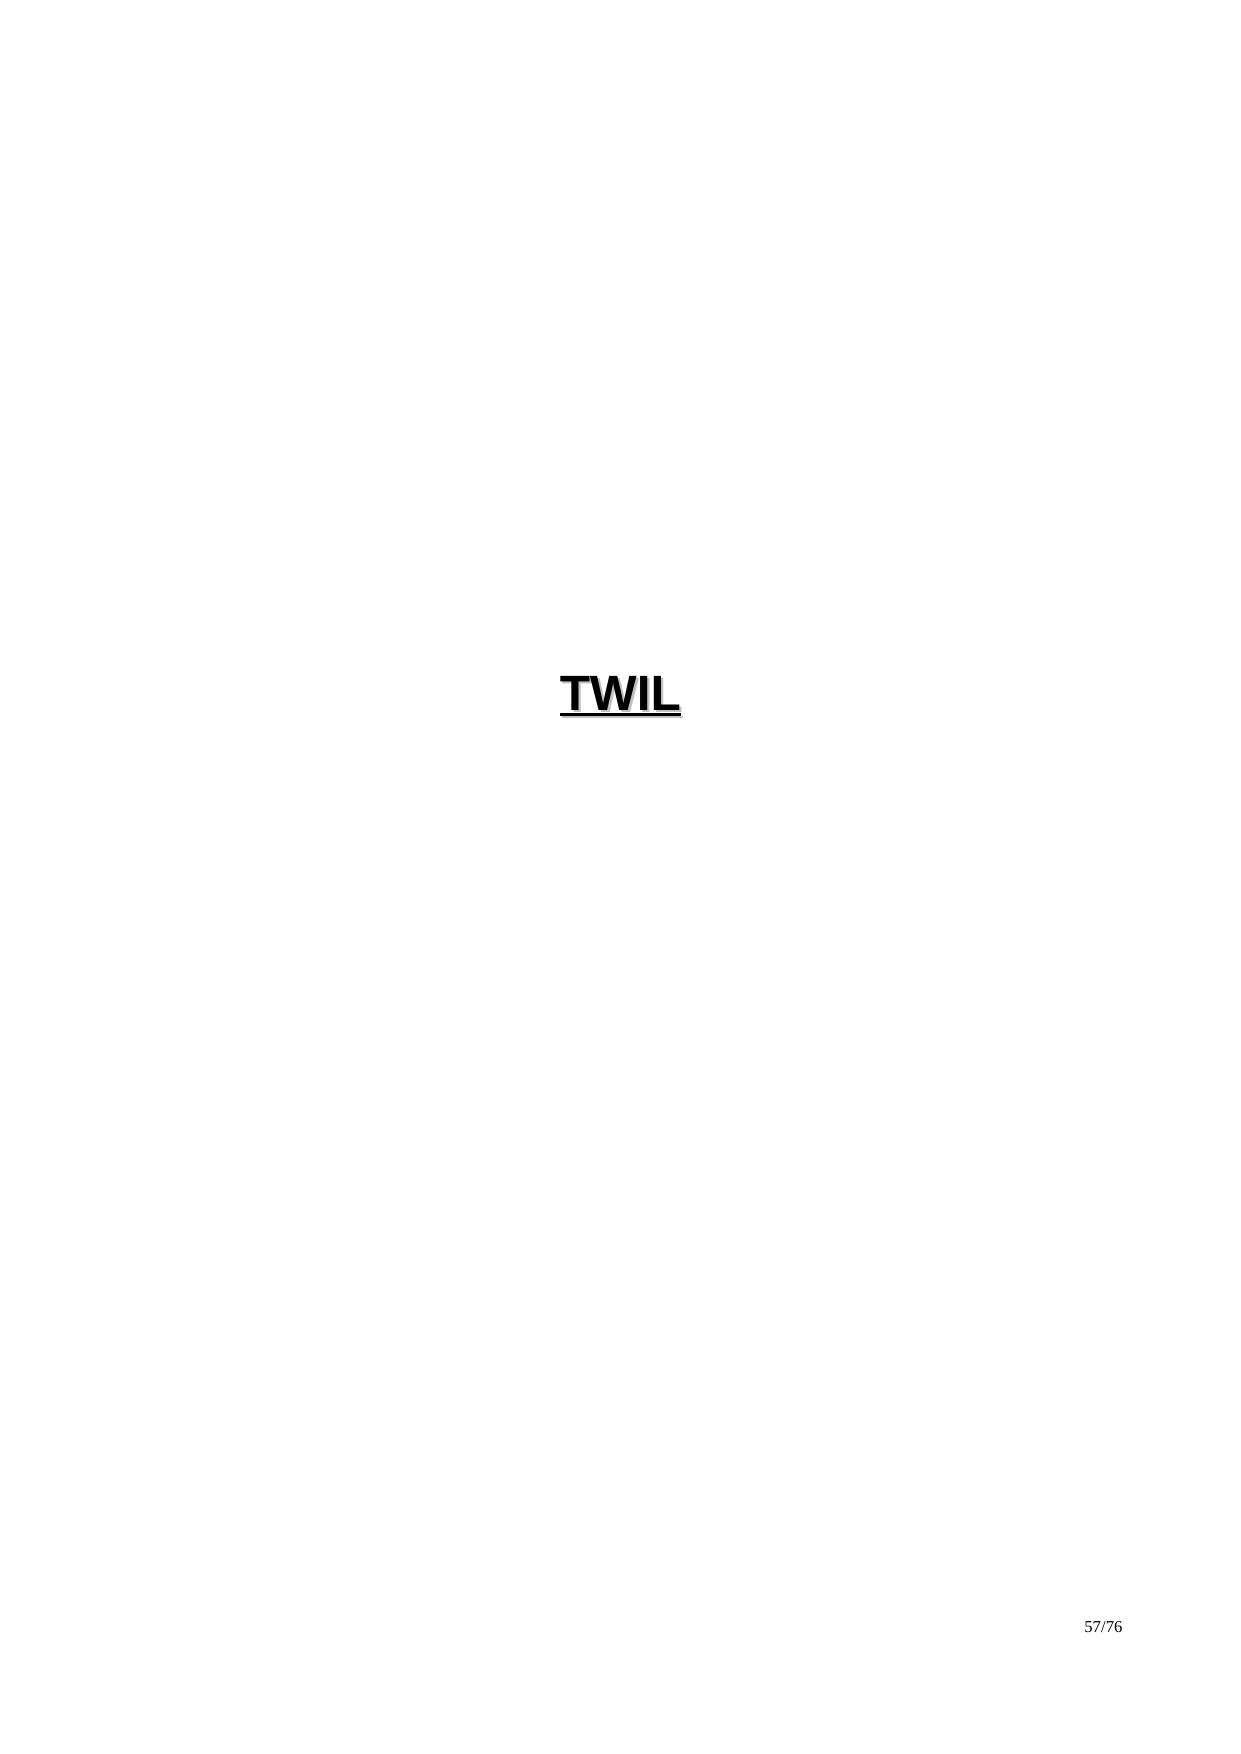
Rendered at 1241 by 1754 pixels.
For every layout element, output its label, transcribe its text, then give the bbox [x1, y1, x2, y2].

subtitle TWIL [118, 664, 1122, 721]
